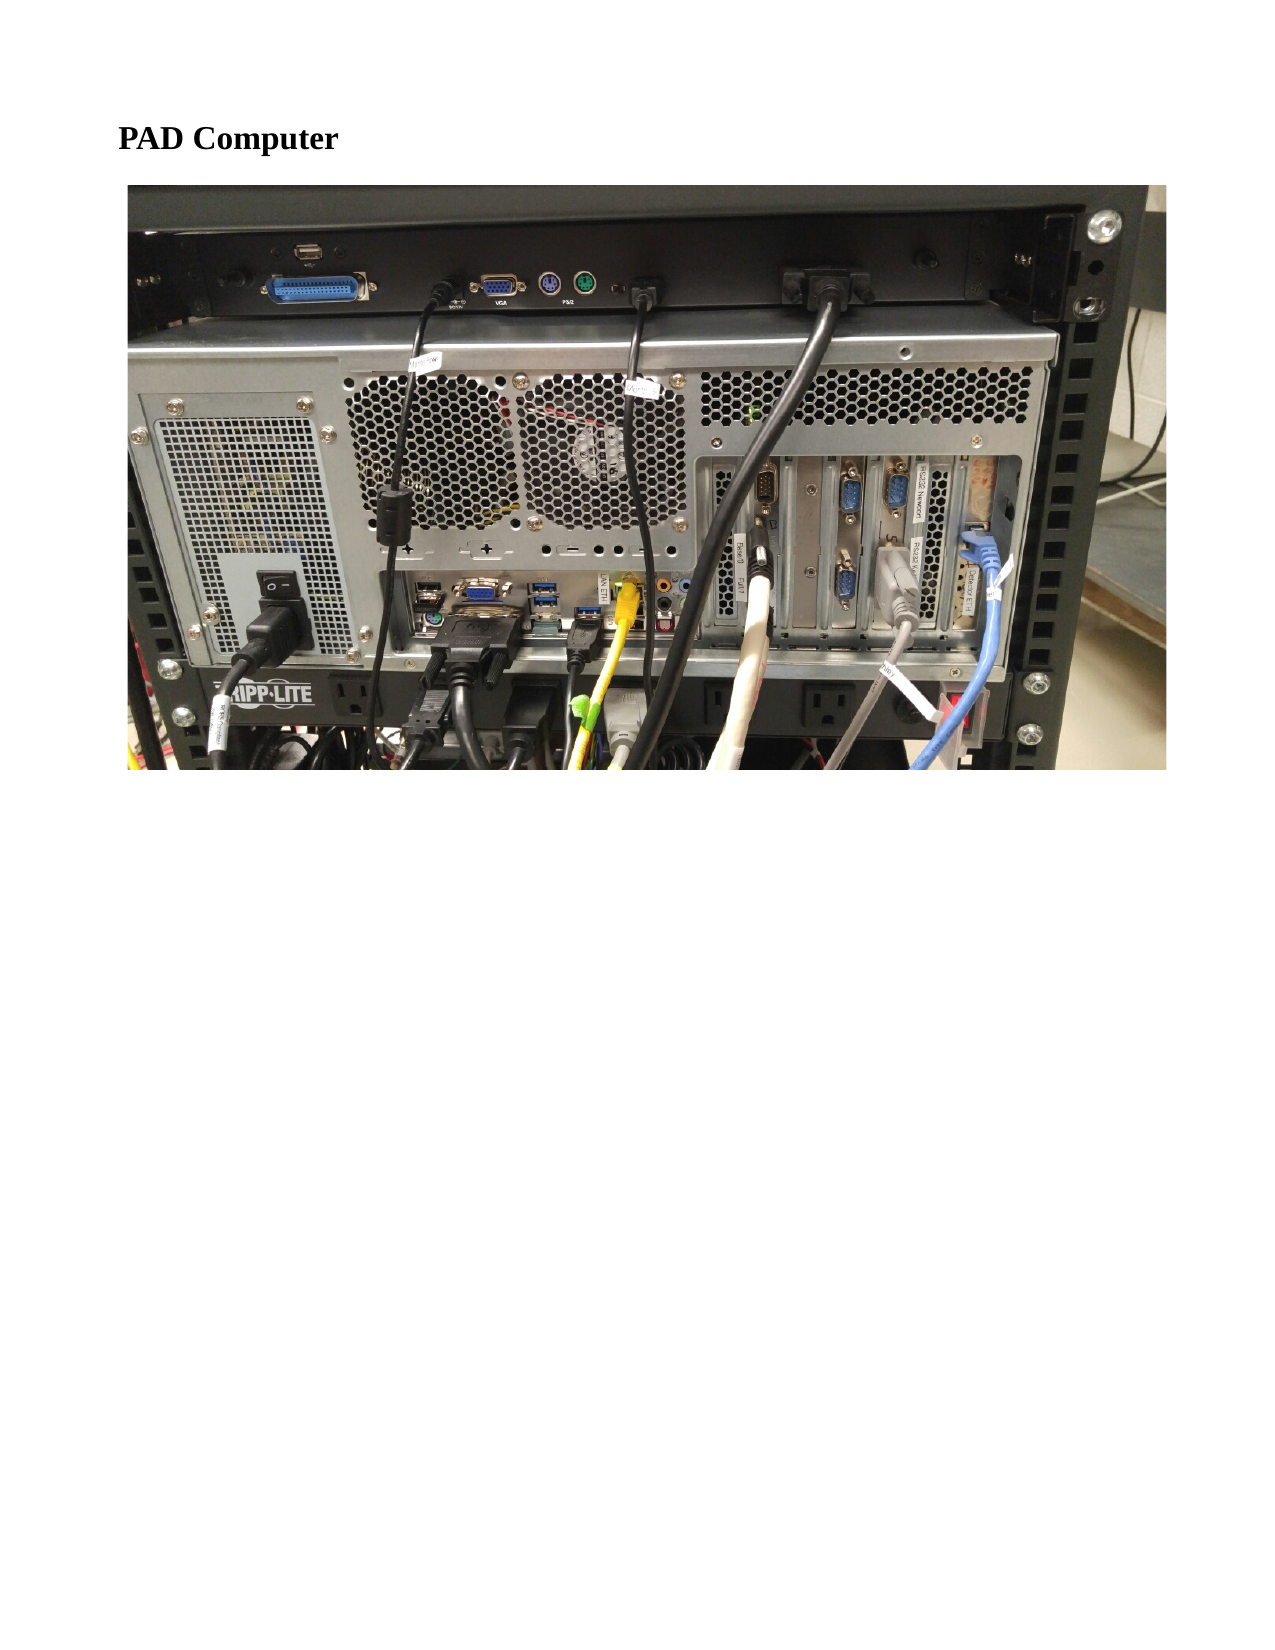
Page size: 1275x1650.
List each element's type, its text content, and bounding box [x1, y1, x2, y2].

text PAD Computer [118, 118, 1157, 156]
picture [127, 185, 1167, 770]
